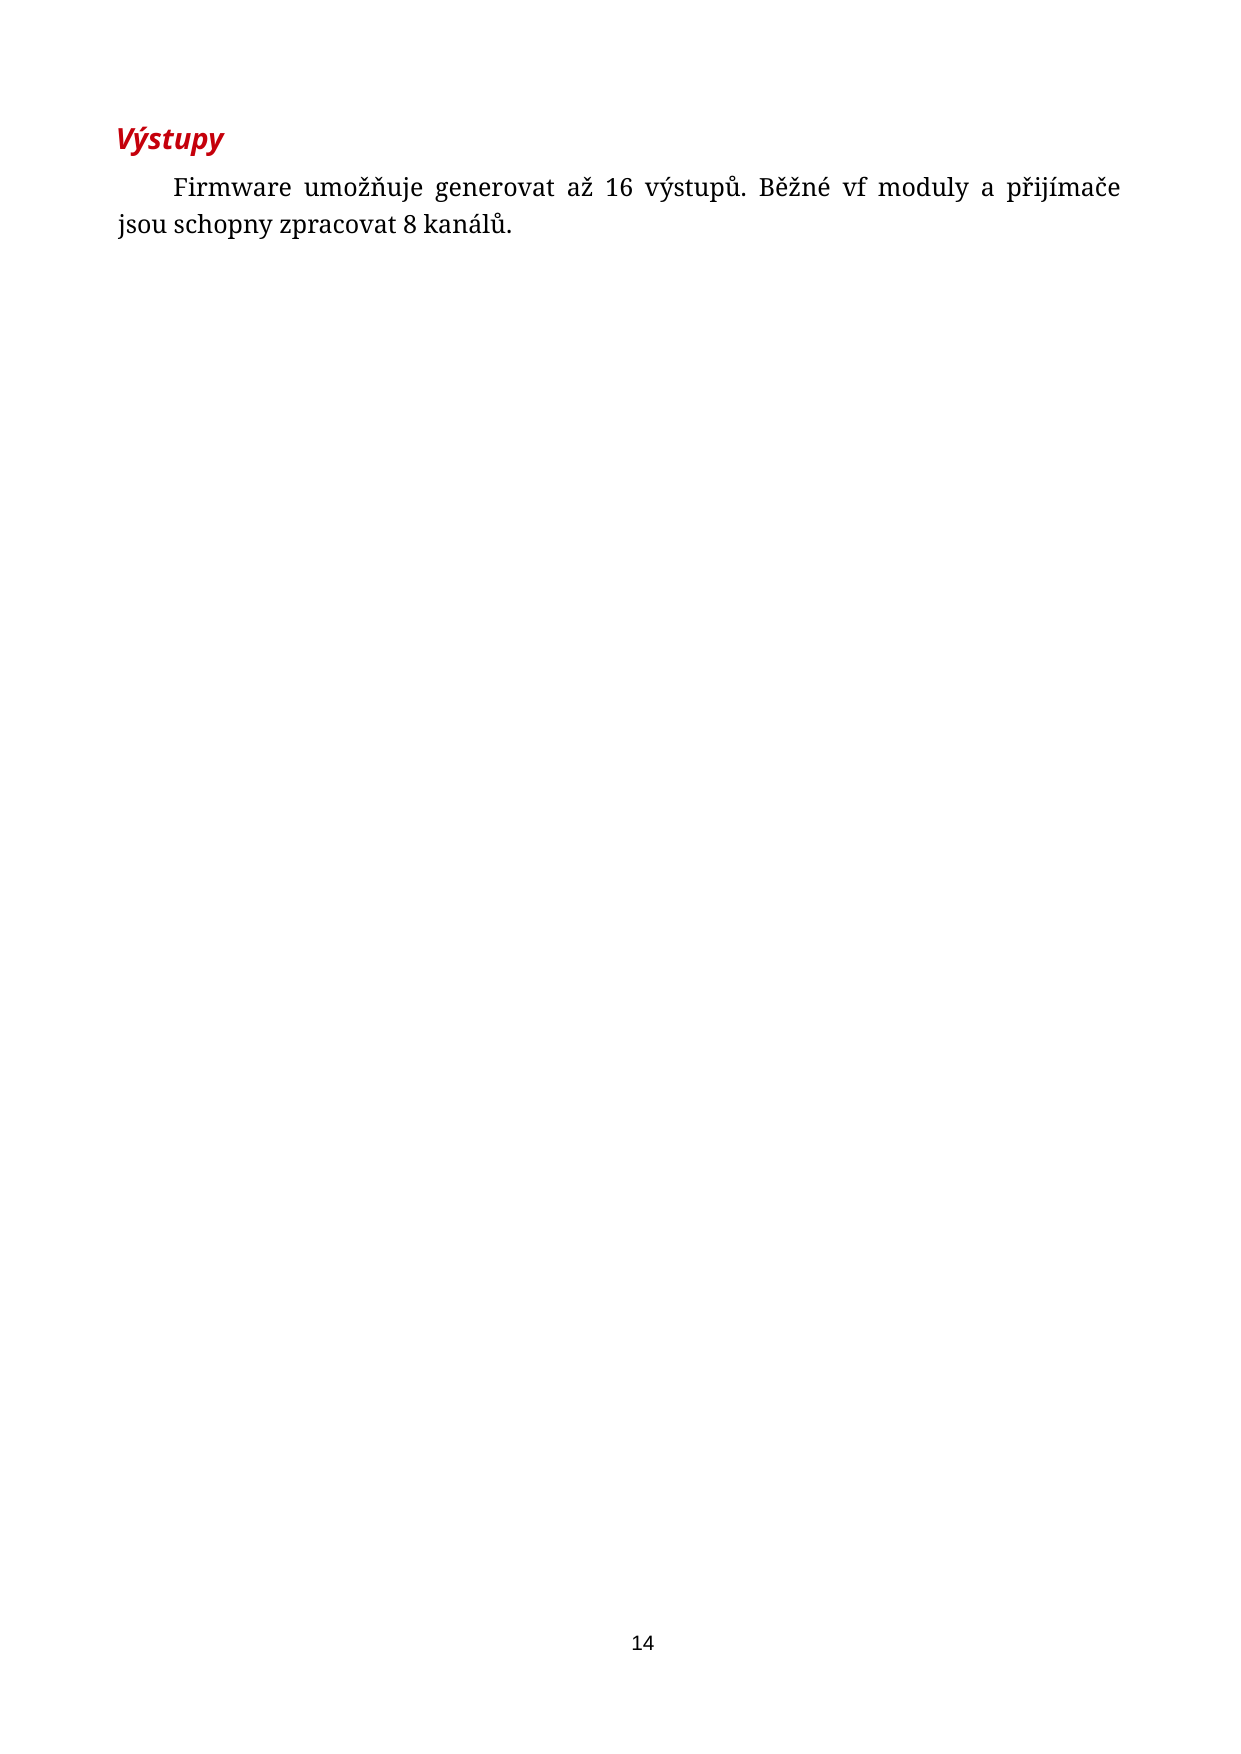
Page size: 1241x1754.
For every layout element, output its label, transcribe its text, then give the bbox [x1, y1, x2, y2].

text Firmware umožňuje generovat až 16 výstupů. Běžné vf moduly a přijímače jsou schopny zpracovat 8 kanálů. [118, 169, 1122, 241]
subtitle Výstupy [116, 118, 1122, 158]
